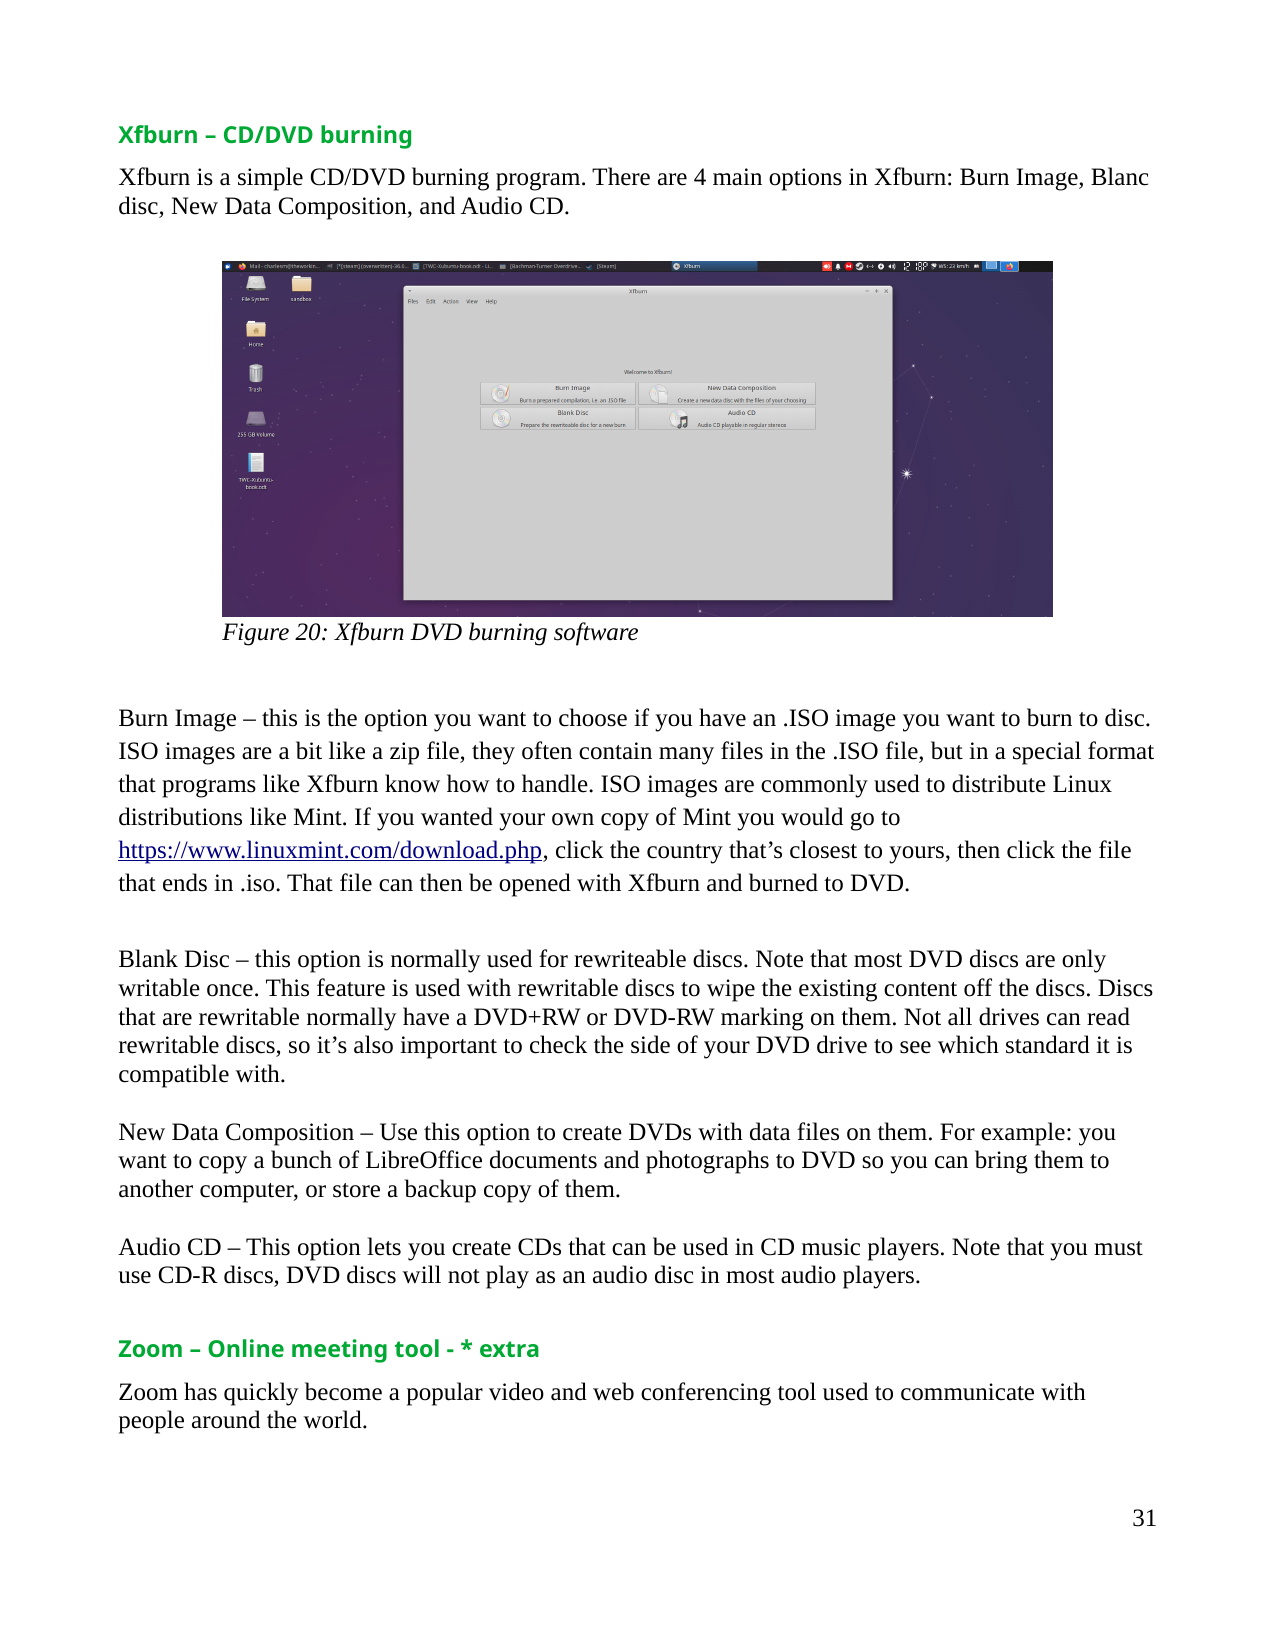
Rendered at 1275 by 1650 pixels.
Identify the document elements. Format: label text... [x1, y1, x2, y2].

subtitle Xfburn – CD/DVD burning [118, 118, 1157, 150]
text Zoom has quickly become a popular video and web conferencing tool used to communicate with people around the world. [118, 1377, 1157, 1434]
text New Data Composition – Use this option to create DVDs with data files on them. For example: you want to copy a bunch of LibreOffice documents and photographs to DVD so you can bring them to another computer, or store a backup copy of them. [118, 1117, 1157, 1203]
text Xfburn is a simple CD/DVD burning program. There are 4 main options in Xfburn: Burn Image, Blanc disc, New Data Composition, and Audio CD. [118, 162, 1157, 220]
text Figure 20: Xfburn DVD burning software [222, 617, 1053, 645]
text Audio CD – This option lets you create CDs that can be used in CD music players. Note that you must use CD-R discs, DVD discs will not play as an audio disc in most audio players. [118, 1232, 1157, 1289]
picture [222, 261, 1053, 617]
subtitle Zoom – Online meeting tool - * extra [118, 1333, 1157, 1364]
text Blank Disc – this option is normally used for rewriteable discs. Note that most DVD discs are only writable once. This feature is used with rewritable discs to wipe the existing content off the discs. Discs that are rewritable normally have a DVD+RW or DVD-RW marking on them. Not all drives can read rewritable discs, so it’s also important to check the side of your DVD drive to see which standard it is compatible with. [118, 944, 1157, 1088]
text Burn Image – this is the option you want to choose if you have an .ISO image you want to burn to disc. ISO images are a bit like a zip file, they often contain many files in the .ISO file, but in a special format that programs like Xfburn know how to handle. ISO images are commonly used to distribute Linux distributions like Mint. If you wanted your own copy of Mint you would go to https://www.linuxmint.com/download.php, click the country that’s closest to yours, then click the file that ends in .iso. That file can then be opened with Xfburn and burned to DVD. [118, 703, 1157, 897]
